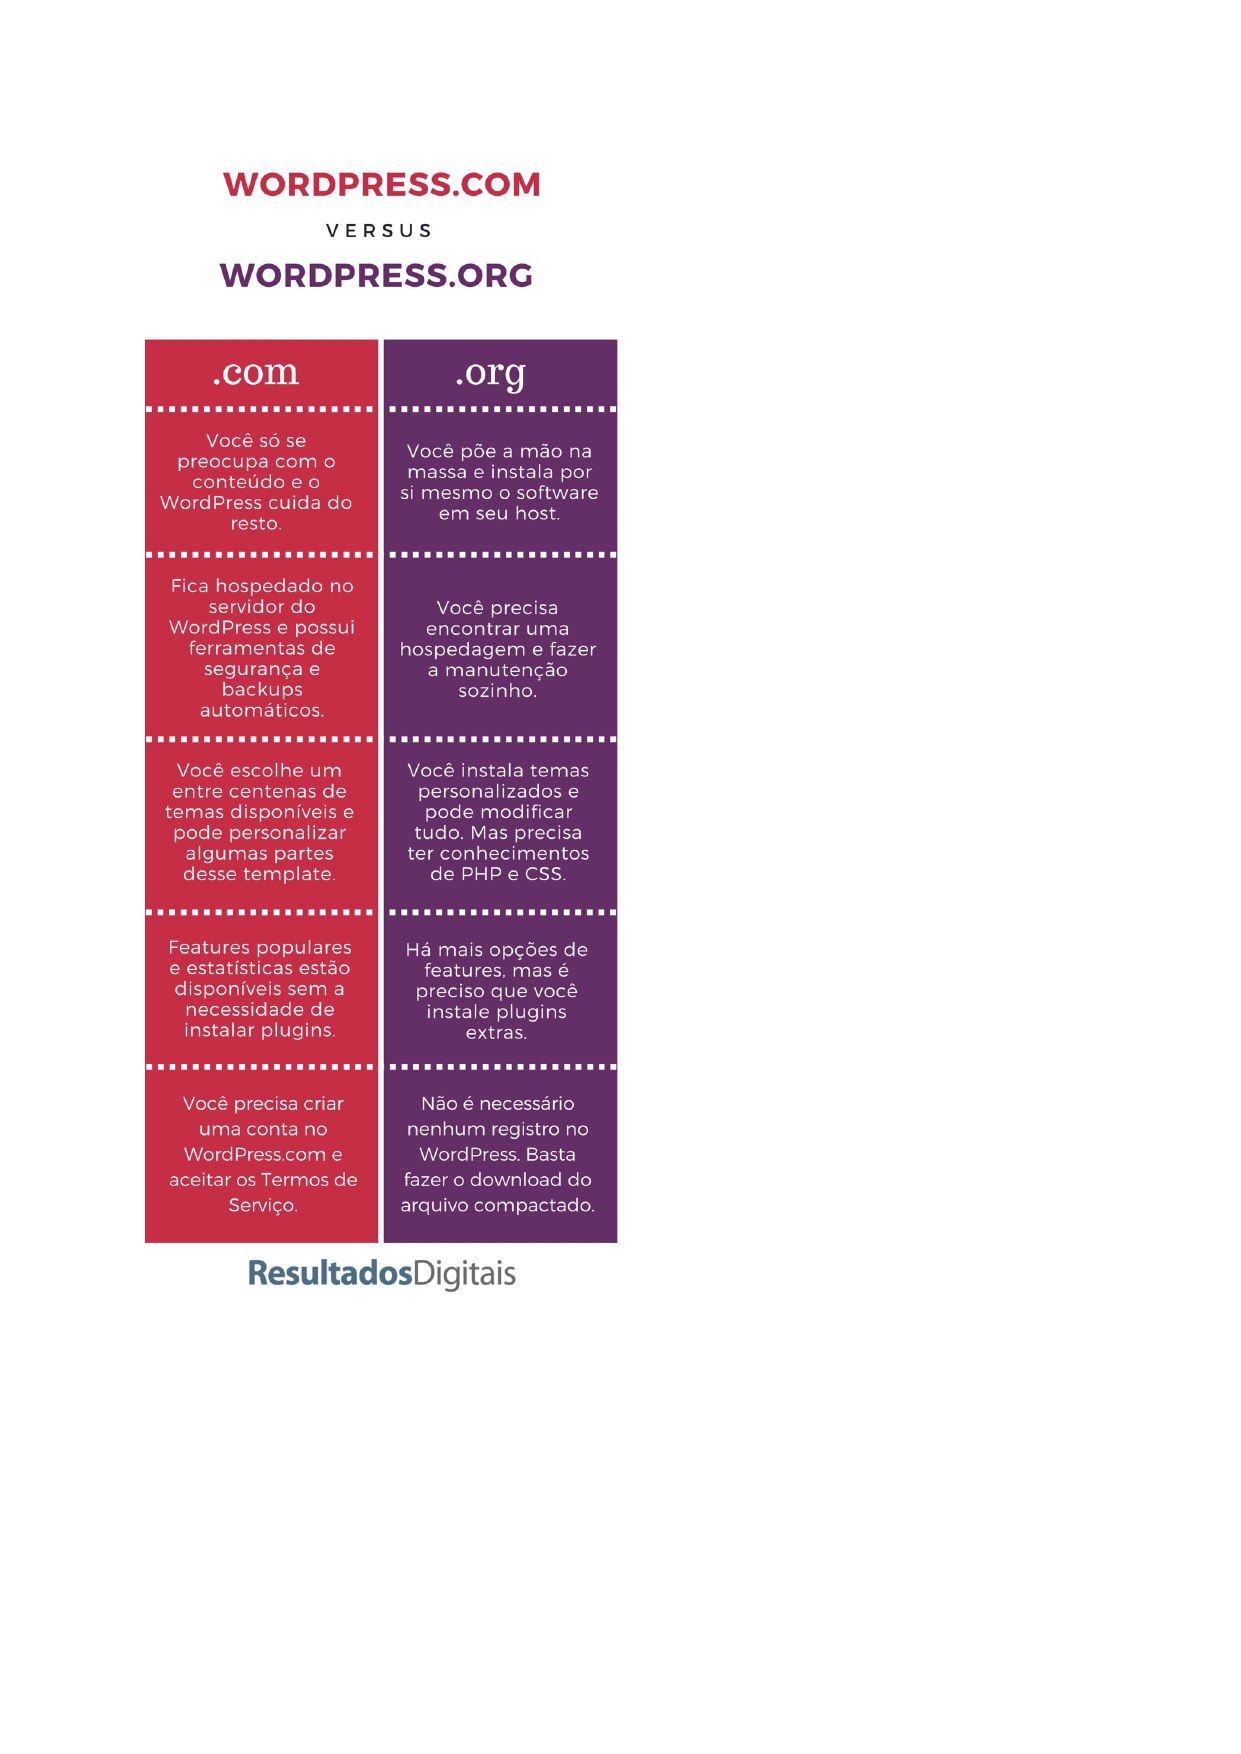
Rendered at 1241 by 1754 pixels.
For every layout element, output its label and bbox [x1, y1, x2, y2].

picture [144, 118, 618, 1300]
